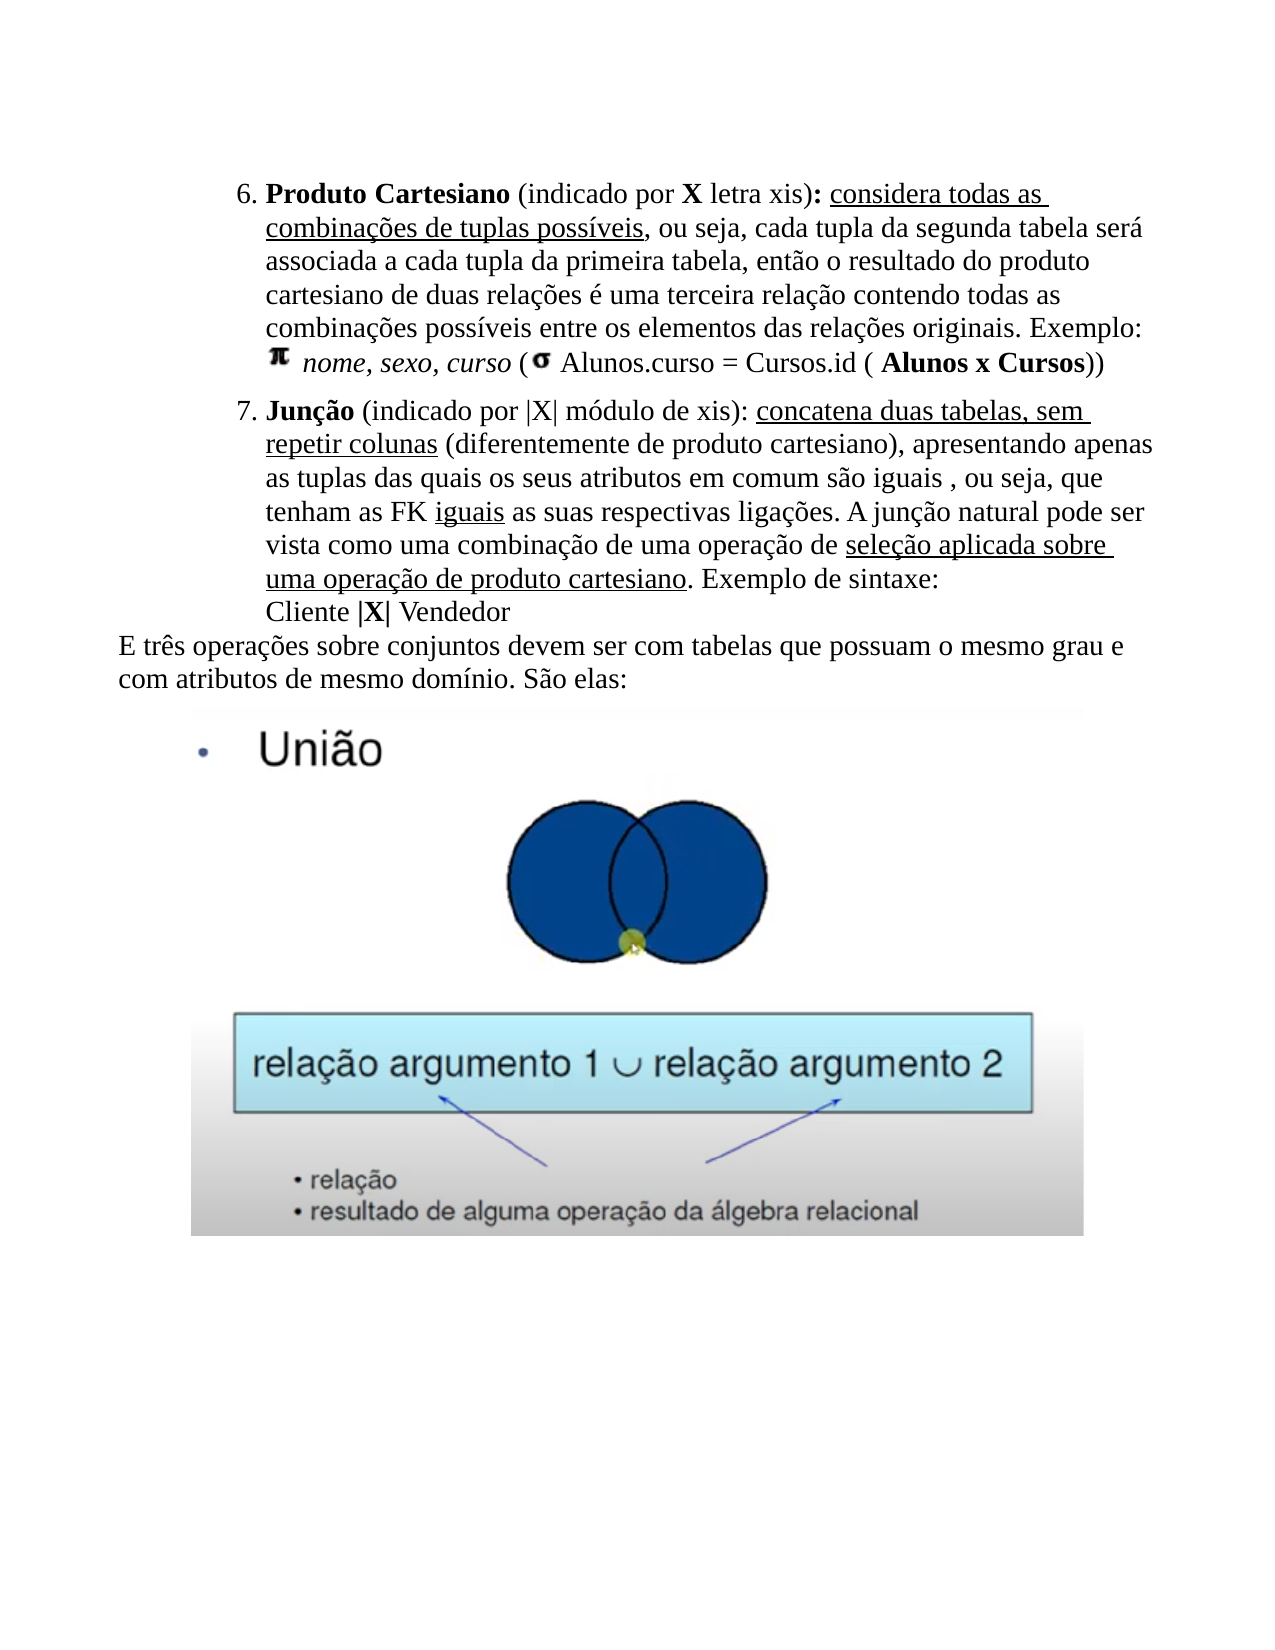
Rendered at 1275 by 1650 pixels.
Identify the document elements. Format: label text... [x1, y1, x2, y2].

text E três operações sobre conjuntos devem ser com tabelas que possuam o mesmo grau e com atributos de mesmo domínio. São elas: [118, 628, 1157, 695]
list Junção (indicado por |X| módulo de xis): concatena duas tabelas, sem repetir colunas (diferentemente de produto cartesiano), apresentando apenas as tuplas das quais os seus atributos em comum são iguais , ou seja, que tenham as FK iguais as suas respectivas ligações. A junção natural pode ser vista como uma combinação de uma operação de seleção aplicada sobre uma operação de produto cartesiano. Exemplo de sintaxe: Cliente |X| Vendedor [236, 393, 1157, 628]
picture [265, 344, 295, 373]
picture [191, 709, 1084, 1236]
picture [528, 350, 560, 373]
list Produto Cartesiano (indicado por X letra xis): considera todas as combinações de tuplas possíveis, ou seja, cada tupla da segunda tabela será associada a cada tupla da primeira tabela, então o resultado do produto cartesiano de duas relações é uma terceira relação contendo todas as combinações possíveis entre os elementos das relações originais. Exemplo: nome, sexo, curso (Alunos.curso = Cursos.id ( Alunos x Cursos)) [236, 176, 1157, 378]
